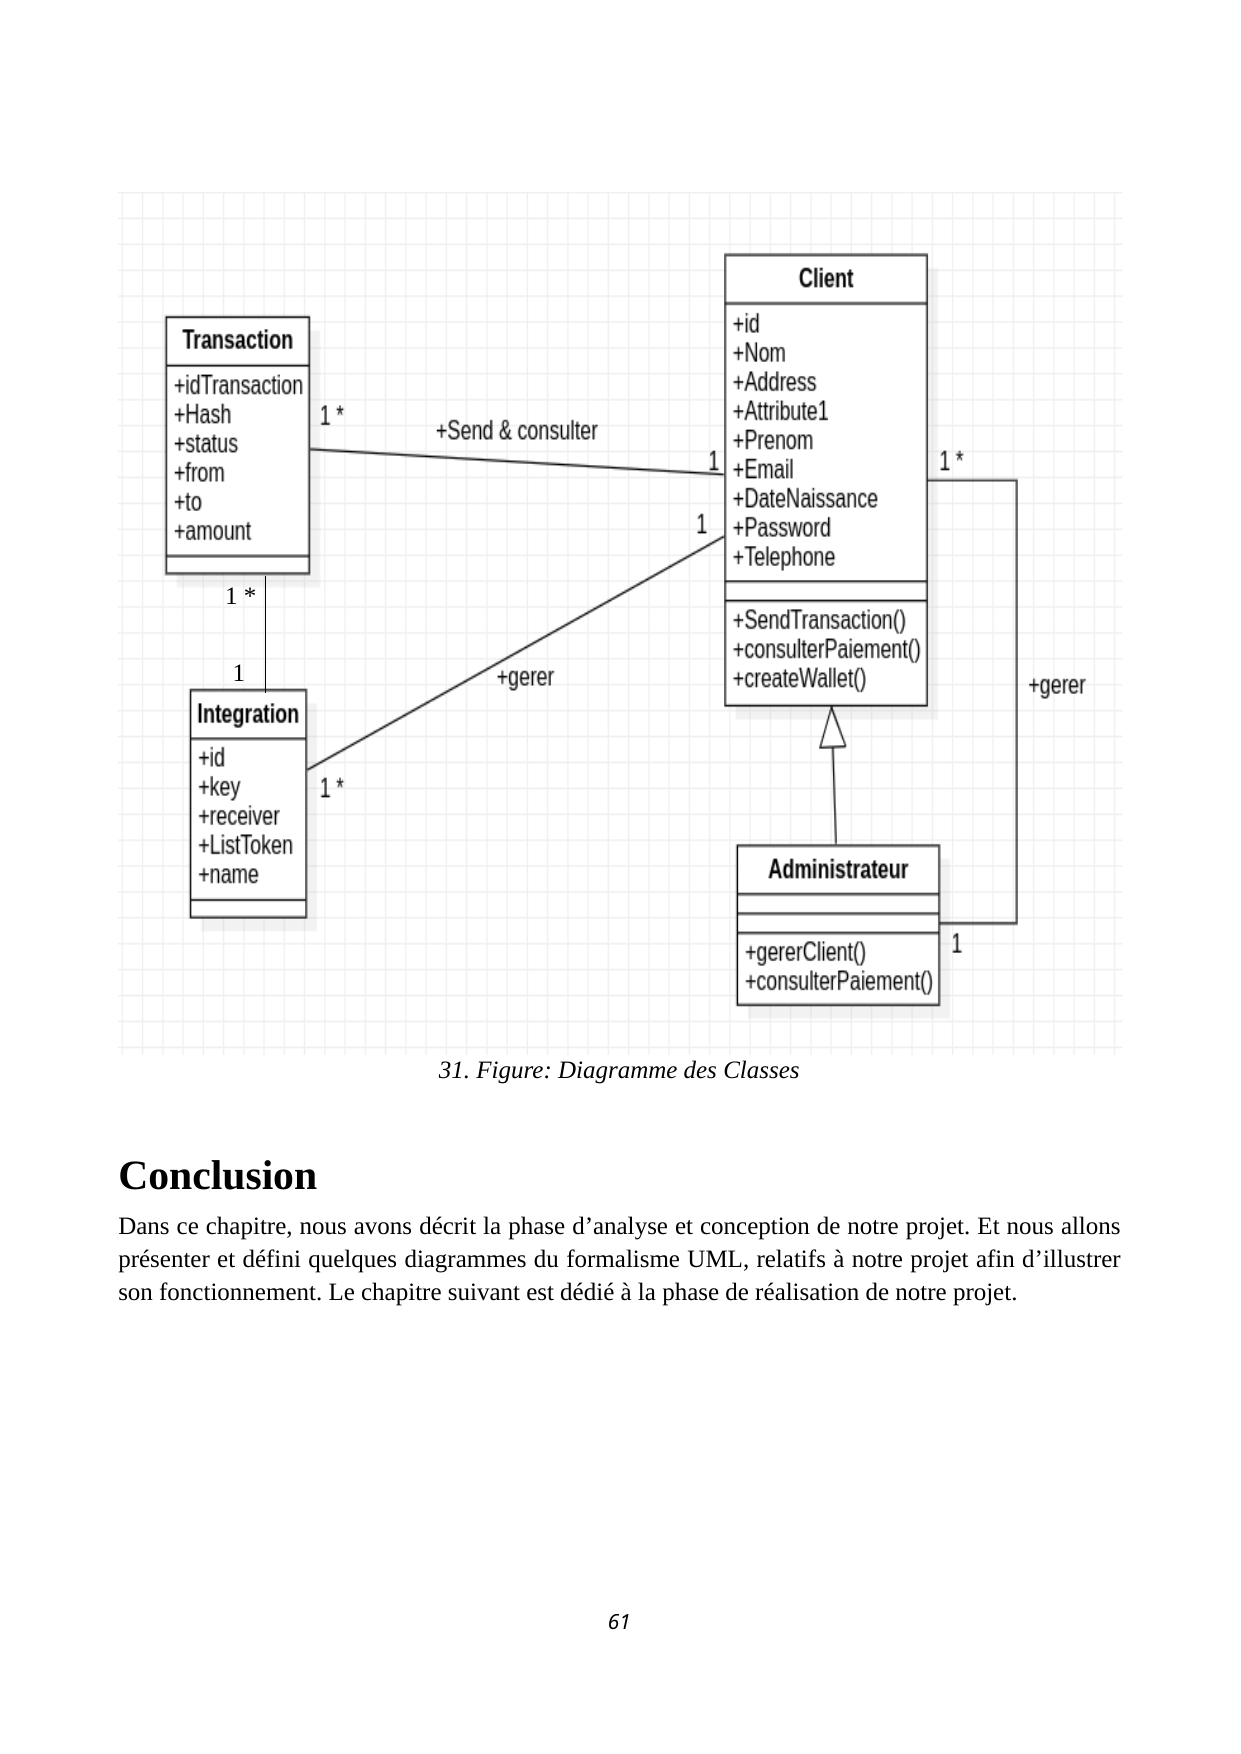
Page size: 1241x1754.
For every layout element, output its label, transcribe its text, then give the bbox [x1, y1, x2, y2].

text 31. Figure: Diagramme des Classes [118, 1055, 1122, 1084]
picture [118, 192, 1123, 1055]
subtitle Conclusion [118, 1150, 1122, 1198]
text Dans ce chapitre, nous avons décrit la phase d’analyse et conception de notre projet. Et nous allons présenter et défini quelques diagrammes du formalisme UML, relatifs à notre projet afin d’illustrer son fonctionnement. Le chapitre suivant est dédié à la phase de réalisation de notre projet. [118, 1211, 1122, 1306]
